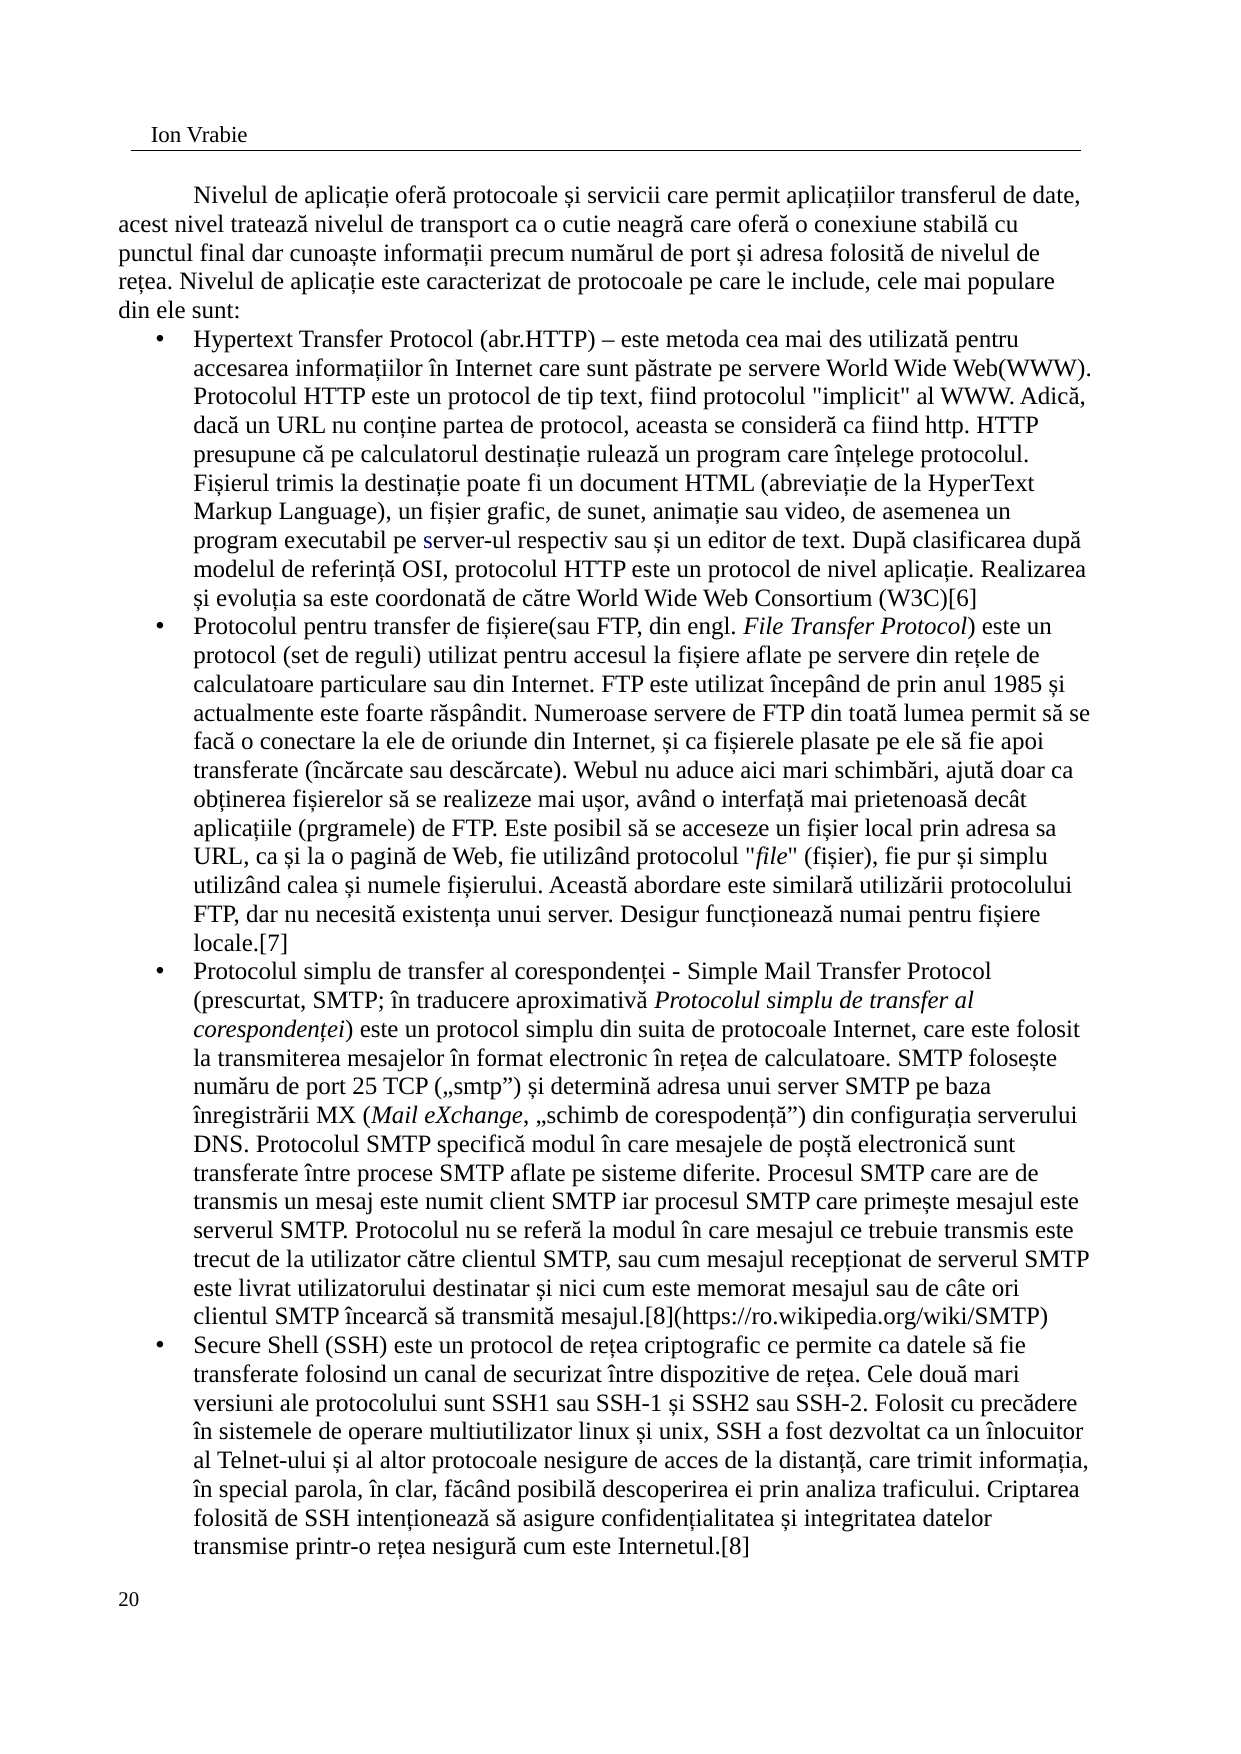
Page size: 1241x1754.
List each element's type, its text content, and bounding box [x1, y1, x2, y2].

text Nivelul de aplicație oferă protocoale și servicii care permit aplicațiilor transferul de date, acest nivel tratează nivelul de transport ca o cutie neagră care oferă o conexiune stabilă cu punctul final dar cunoaște informații precum numărul de port și adresa folosită de nivelul de rețea. Nivelul de aplicație este caracterizat de protocoale pe care le include, cele mai populare din ele sunt: [118, 180, 1093, 324]
list Secure Shell (SSH) este un protocol de rețea criptografic ce permite ca datele să fie transferate folosind un canal de securizat între dispozitive de rețea. Cele două mari versiuni ale protocolului sunt SSH1 sau SSH-1 și SSH2 sau SSH-2. Folosit cu precădere în sistemele de operare multiutilizator linux și unix, SSH a fost dezvoltat ca un înlocuitor al Telnet-ului și al altor protocoale nesigure de acces de la distanță, care trimit informația, în special parola, în clar, făcând posibilă descoperirea ei prin analiza traficului. Criptarea folosită de SSH intenționează să asigure confidențialitatea și integritatea datelor transmise printr-o rețea nesigură cum este Internetul.[8] [156, 1330, 1093, 1560]
list Protocolul simplu de transfer al corespondenței - Simple Mail Transfer Protocol (prescurtat, SMTP; în traducere aproximativă Protocolul simplu de transfer al corespondenței) este un protocol simplu din suita de protocoale Internet, care este folosit la transmiterea mesajelor în format electronic în rețea de calculatoare. SMTP folosește număru de port 25 TCP („smtp”) și determină adresa unui server SMTP pe baza înregistrării MX (Mail eXchange, „schimb de corespodență”) din configurația serverului DNS. Protocolul SMTP specifică modul în care mesajele de poștă electronică sunt transferate între procese SMTP aflate pe sisteme diferite. Procesul SMTP care are de transmis un mesaj este numit client SMTP iar procesul SMTP care primește mesajul este serverul SMTP. Protocolul nu se referă la modul în care mesajul ce trebuie transmis este trecut de la utilizator către clientul SMTP, sau cum mesajul recepționat de serverul SMTP este livrat utilizatorului destinatar și nici cum este memorat mesajul sau de câte ori clientul SMTP încearcă să transmită mesajul.[8](https://ro.wikipedia.org/wiki/SMTP) [156, 956, 1093, 1330]
list Hypertext Transfer Protocol (abr.HTTP) – este metoda cea mai des utilizată pentru accesarea informațiilor în Internet care sunt păstrate pe servere World Wide Web(WWW). Protocolul HTTP este un protocol de tip text, fiind protocolul "implicit" al WWW. Adică, dacă un URL nu conține partea de protocol, aceasta se consideră ca fiind http. HTTP presupune că pe calculatorul destinație rulează un program care înțelege protocolul. Fișierul trimis la destinație poate fi un document HTML (abreviație de la HyperText Markup Language), un fișier grafic, de sunet, animație sau video, de asemenea un program executabil pe server-ul respectiv sau și un editor de text. După clasificarea după modelul de referință OSI, protocolul HTTP este un protocol de nivel aplicație. Realizarea și evoluția sa este coordonată de către World Wide Web Consortium (W3C)[6] [156, 324, 1093, 611]
list Protocolul pentru transfer de fișiere(sau FTP, din engl. File Transfer Protocol) este un protocol (set de reguli) utilizat pentru accesul la fișiere aflate pe servere din rețele de calculatoare particulare sau din Internet. FTP este utilizat începând de prin anul 1985 și actualmente este foarte răspândit. Numeroase servere de FTP din toată lumea permit să se facă o conectare la ele de oriunde din Internet, și ca fișierele plasate pe ele să fie apoi transferate (încărcate sau descărcate). Webul nu aduce aici mari schimbări, ajută doar ca obținerea fișierelor să se realizeze mai ușor, având o interfață mai prietenoasă decât aplicațiile (prgramele) de FTP. Este posibil să se acceseze un fișier local prin adresa sa URL, ca și la o pagină de Web, fie utilizând protocolul "file" (fișier), fie pur și simplu utilizând calea și numele fișierului. Această abordare este similară utilizării protocolului FTP, dar nu necesită existența unui server. Desigur funcționează numai pentru fișiere locale.[7] [156, 611, 1093, 956]
